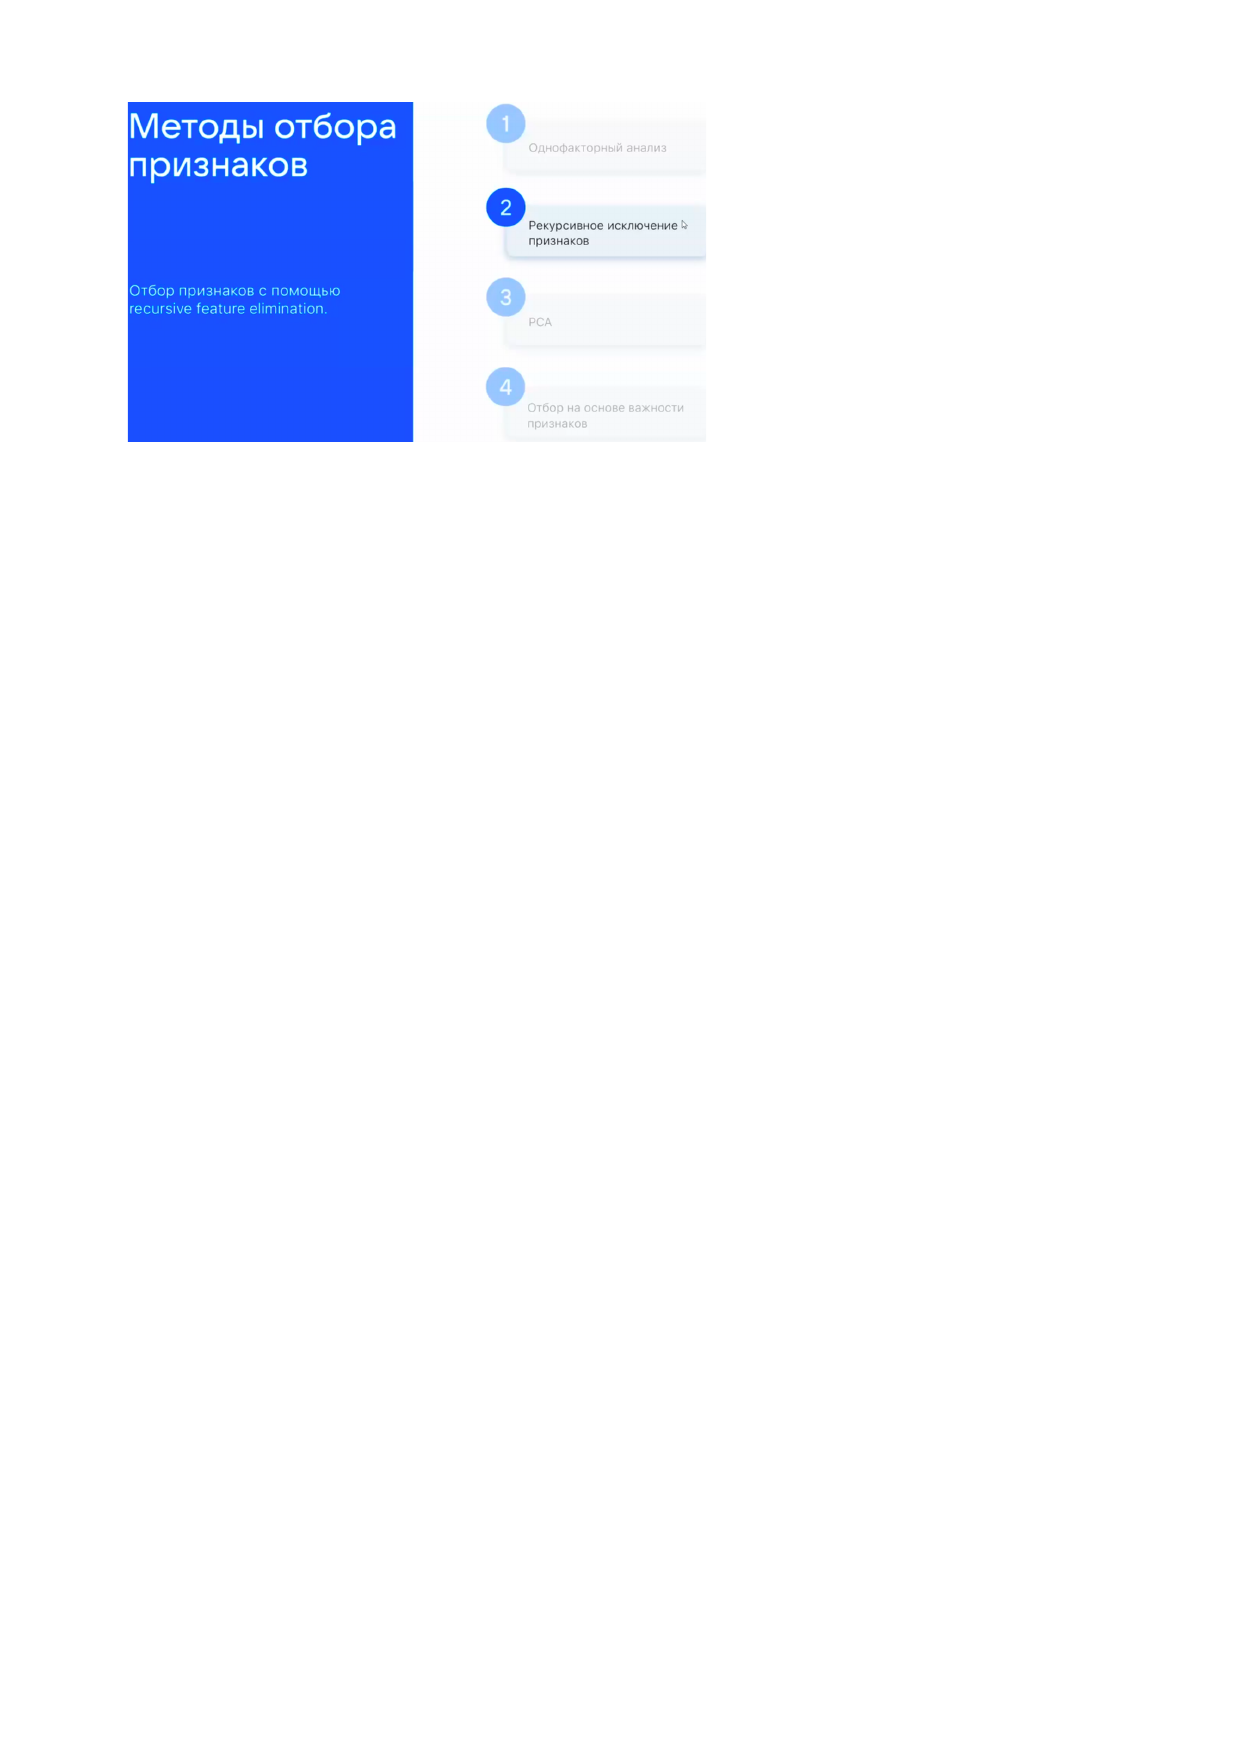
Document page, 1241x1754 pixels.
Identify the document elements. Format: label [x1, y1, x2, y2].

picture [127, 102, 707, 442]
